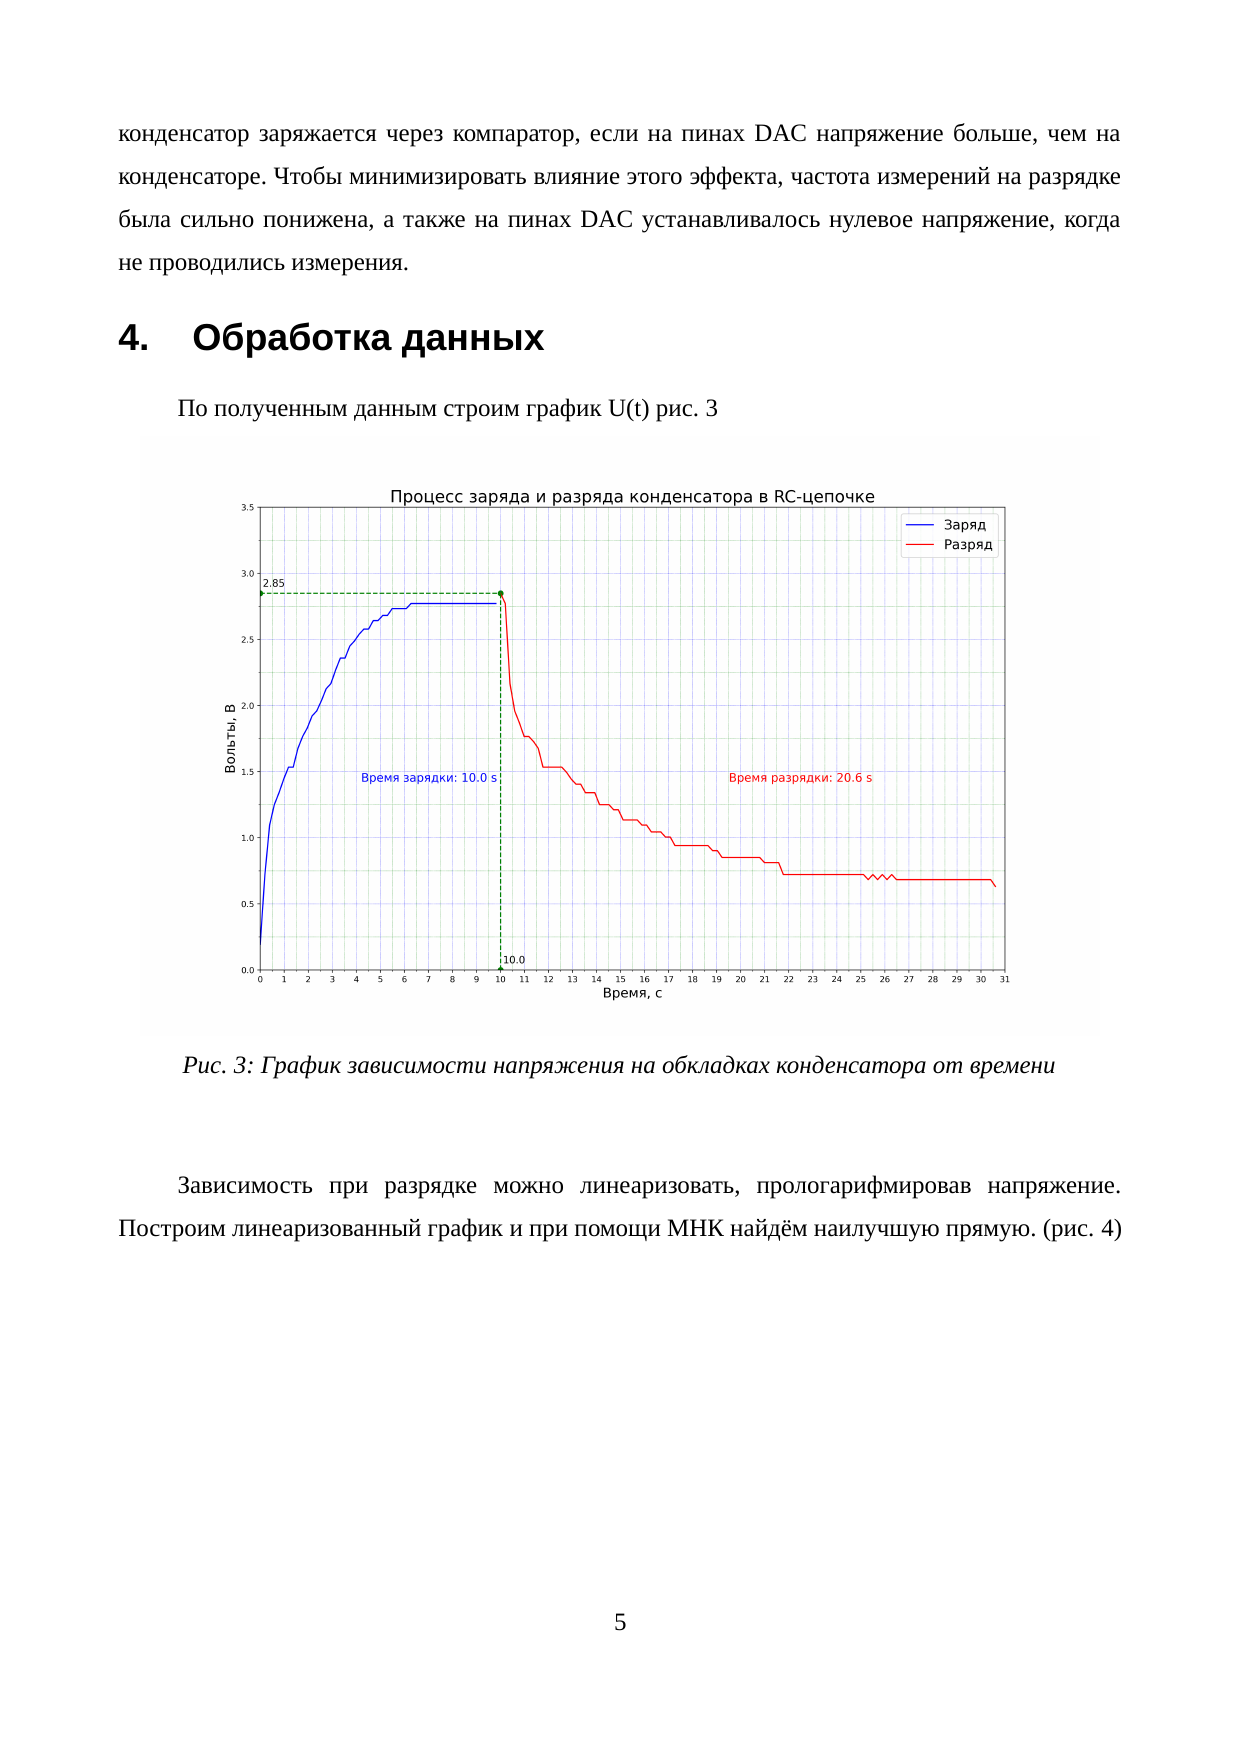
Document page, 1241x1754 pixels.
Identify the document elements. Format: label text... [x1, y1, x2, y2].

picture [140, 436, 1100, 1036]
subtitle Обработка данных [118, 316, 1122, 359]
text конденсатор заряжается через компаратор, если на пинах DAC напряжение больше, чем на конденсаторе. Чтобы минимизировать влияние этого эффекта, частота измерений на разрядке была сильно понижена, а также на пинах DAC устанавливалось нулевое напряжение, когда не проводились измерения. [118, 118, 1122, 276]
text По полученным данным строим график U(t) рис. 3 [118, 393, 1122, 422]
text Рис. 3: График зависимости напряжения на обкладках конденсатора от времени [140, 1036, 1100, 1079]
text Зависимость при разрядке можно линеаризовать, прологарифмировав напряжение. Построим линеаризованный график и при помощи МНК найдём наилучшую прямую. (рис. 4) [118, 1170, 1122, 1242]
